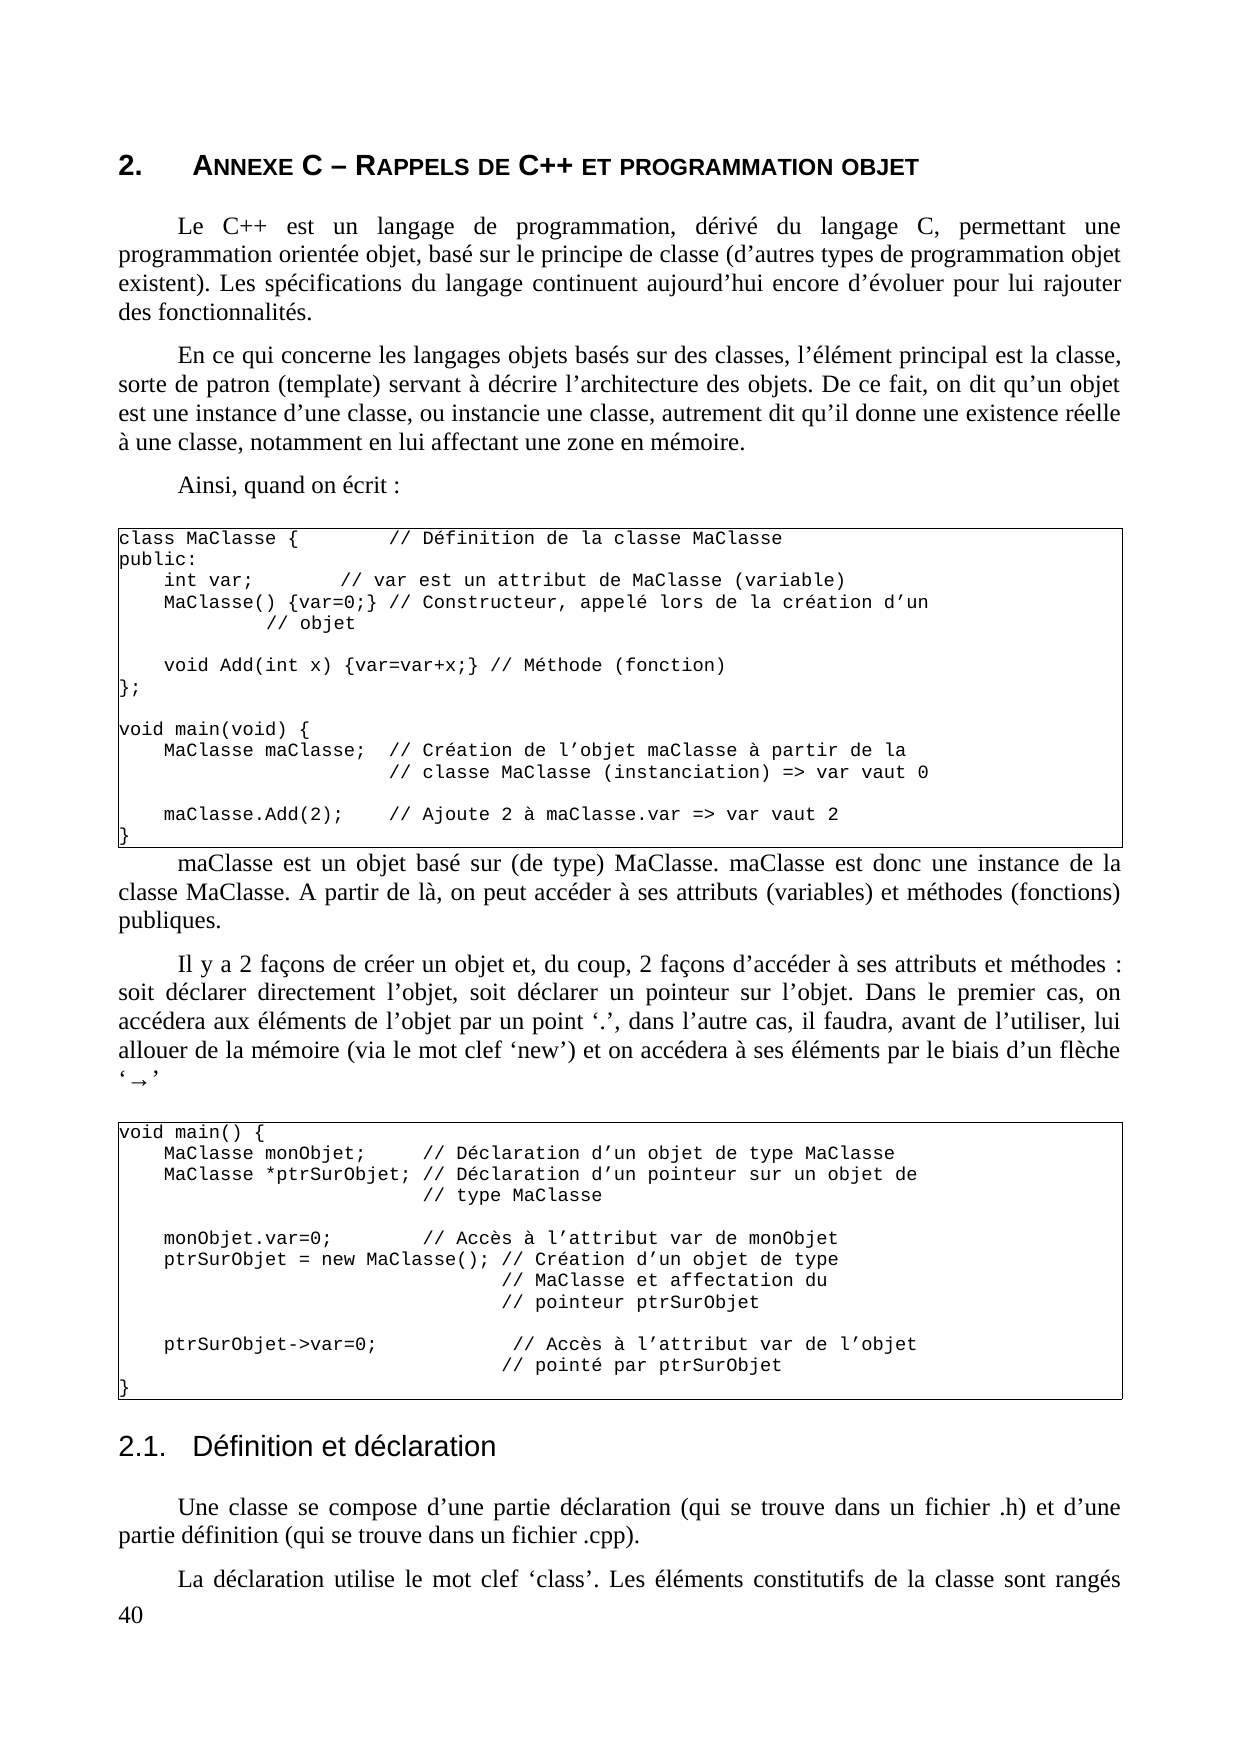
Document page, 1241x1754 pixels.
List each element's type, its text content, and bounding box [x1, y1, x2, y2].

text La déclaration utilise le mot clef ‘class’. Les éléments constitutifs de la classe sont rangés [118, 1564, 1122, 1592]
text void main() { MaClasse monObjet; // Déclaration d’un objet de type MaClasse MaClasse *ptrSurObjet; // Déclaration d’un pointeur sur un objet de // type MaClasse monObjet.var=0; // Accès à l’attribut var de monObjet ptrSurObjet = new MaClasse(); // Création d’un objet de type // MaClasse et affectation du // pointeur ptrSurObjet ptrSurObjet->var=0; // Accès à l’attribut var de l’objet // pointé par ptrSurObjet } [119, 1123, 1122, 1399]
text maClasse est un objet basé sur (de type) MaClasse. maClasse est donc une instance de la classe MaClasse. A partir de là, on peut accéder à ses attributs (variables) et méthodes (fonctions) publiques. [118, 848, 1122, 934]
text class MaClasse { // Définition de la classe MaClasse public: int var; // var est un attribut de MaClasse (variable) MaClasse() {var=0;} // Constructeur, appelé lors de la création d’un // objet void Add(int x) {var=var+x;} // Méthode (fonction) }; void main(void) { MaClasse maClasse; // Création de l’objet maClasse à partir de la // classe MaClasse (instanciation) => var vaut 0 maClasse.Add(2); // Ajoute 2 à maClasse.var => var vaut 2 } [119, 529, 1122, 847]
text En ce qui concerne les langages objets basés sur des classes, l’élément principal est la classe, sorte de patron (template) servant à décrire l’architecture des objets. De ce fait, on dit qu’un objet est une instance d’une classe, ou instancie une classe, autrement dit qu’il donne une existence réelle à une classe, notamment en lui affectant une zone en mémoire. [118, 340, 1122, 455]
text Le C++ est un langage de programmation, dérivé du langage C, permettant une programmation orientée objet, basé sur le principe de classe (d’autres types de programmation objet existent). Les spécifications du langage continuent aujourd’hui encore d’évoluer pour lui rajouter des fonctionnalités. [118, 211, 1122, 326]
list Définition et déclaration [118, 1429, 1122, 1462]
text Ainsi, quand on écrit : [118, 470, 1122, 499]
list Annexe C – Rappels de C++ et programmation objet [118, 148, 1122, 181]
text Il y a 2 façons de créer un objet et, du coup, 2 façons d’accéder à ses attributs et méthodes : soit déclarer directement l’objet, soit déclarer un pointeur sur l’objet. Dans le premier cas, on accédera aux éléments de l’objet par un point ‘.’, dans l’autre cas, il faudra, avant de l’utiliser, lui allouer de la mémoire (via le mot clef ‘new’) et on accédera à ses éléments par le biais d’un flèche ‘→’ [118, 949, 1122, 1092]
text Une classe se compose d’une partie déclaration (qui se trouve dans un fichier .h) et d’une partie définition (qui se trouve dans un fichier .cpp). [118, 1492, 1122, 1549]
